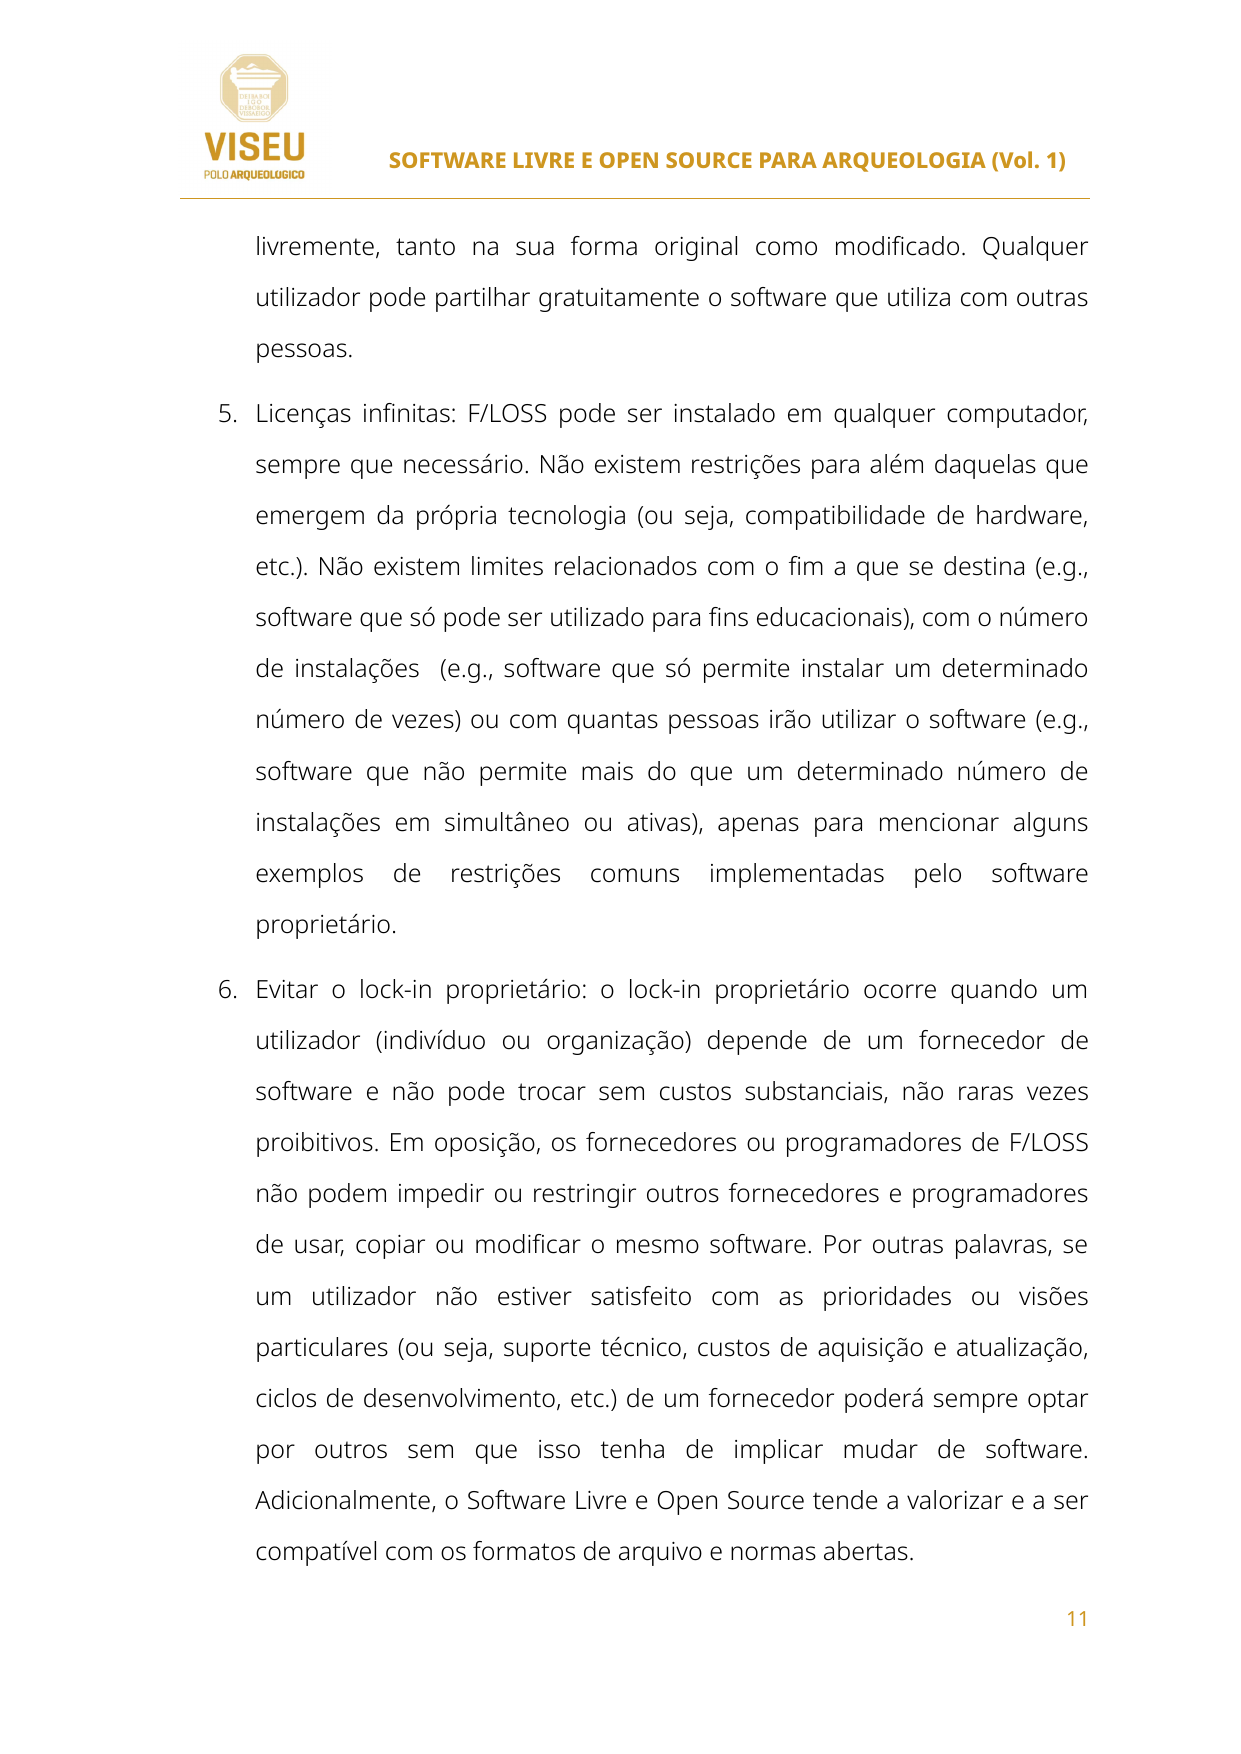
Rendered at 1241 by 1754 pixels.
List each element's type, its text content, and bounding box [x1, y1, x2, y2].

list Licenças infinitas: F/LOSS pode ser instalado em qualquer computador, sempre que necessário. Não existem restrições para além daquelas que emergem da própria tecnologia (ou seja, compatibilidade de hardware, etc.). Não existem limites relacionados com o fim a que se destina (e.g., software que só pode ser utilizado para fins educacionais), com o número de instalações (e.g., software que só permite instalar um determinado número de vezes) ou com quantas pessoas irão utilizar o software (e.g., software que não permite mais do que um determinado número de instalações em simultâneo ou ativas), apenas para mencionar alguns exemplos de restrições comuns implementadas pelo software proprietário. [218, 396, 1090, 940]
list Evitar o lock-in proprietário: o lock-in proprietário ocorre quando um utilizador (indivíduo ou organização) depende de um fornecedor de software e não pode trocar sem custos substanciais, não raras vezes proibitivos. Em oposição, os fornecedores ou programadores de F/LOSS não podem impedir ou restringir outros fornecedores e programadores de usar, copiar ou modificar o mesmo software. Por outras palavras, se um utilizador não estiver satisfeito com as prioridades ou visões particulares (ou seja, suporte técnico, custos de aquisição e atualização, ciclos de desenvolvimento, etc.) de um fornecedor poderá sempre optar por outros sem que isso tenha de implicar mudar de software. Adicionalmente, o Software Livre e Open Source tende a valorizar e a ser compatível com os formatos de arquivo e normas abertas. [218, 972, 1090, 1567]
list livremente, tanto na sua forma original como modificado. Qualquer utilizador pode partilhar gratuitamente o software que utiliza com outras pessoas. [218, 228, 1090, 364]
